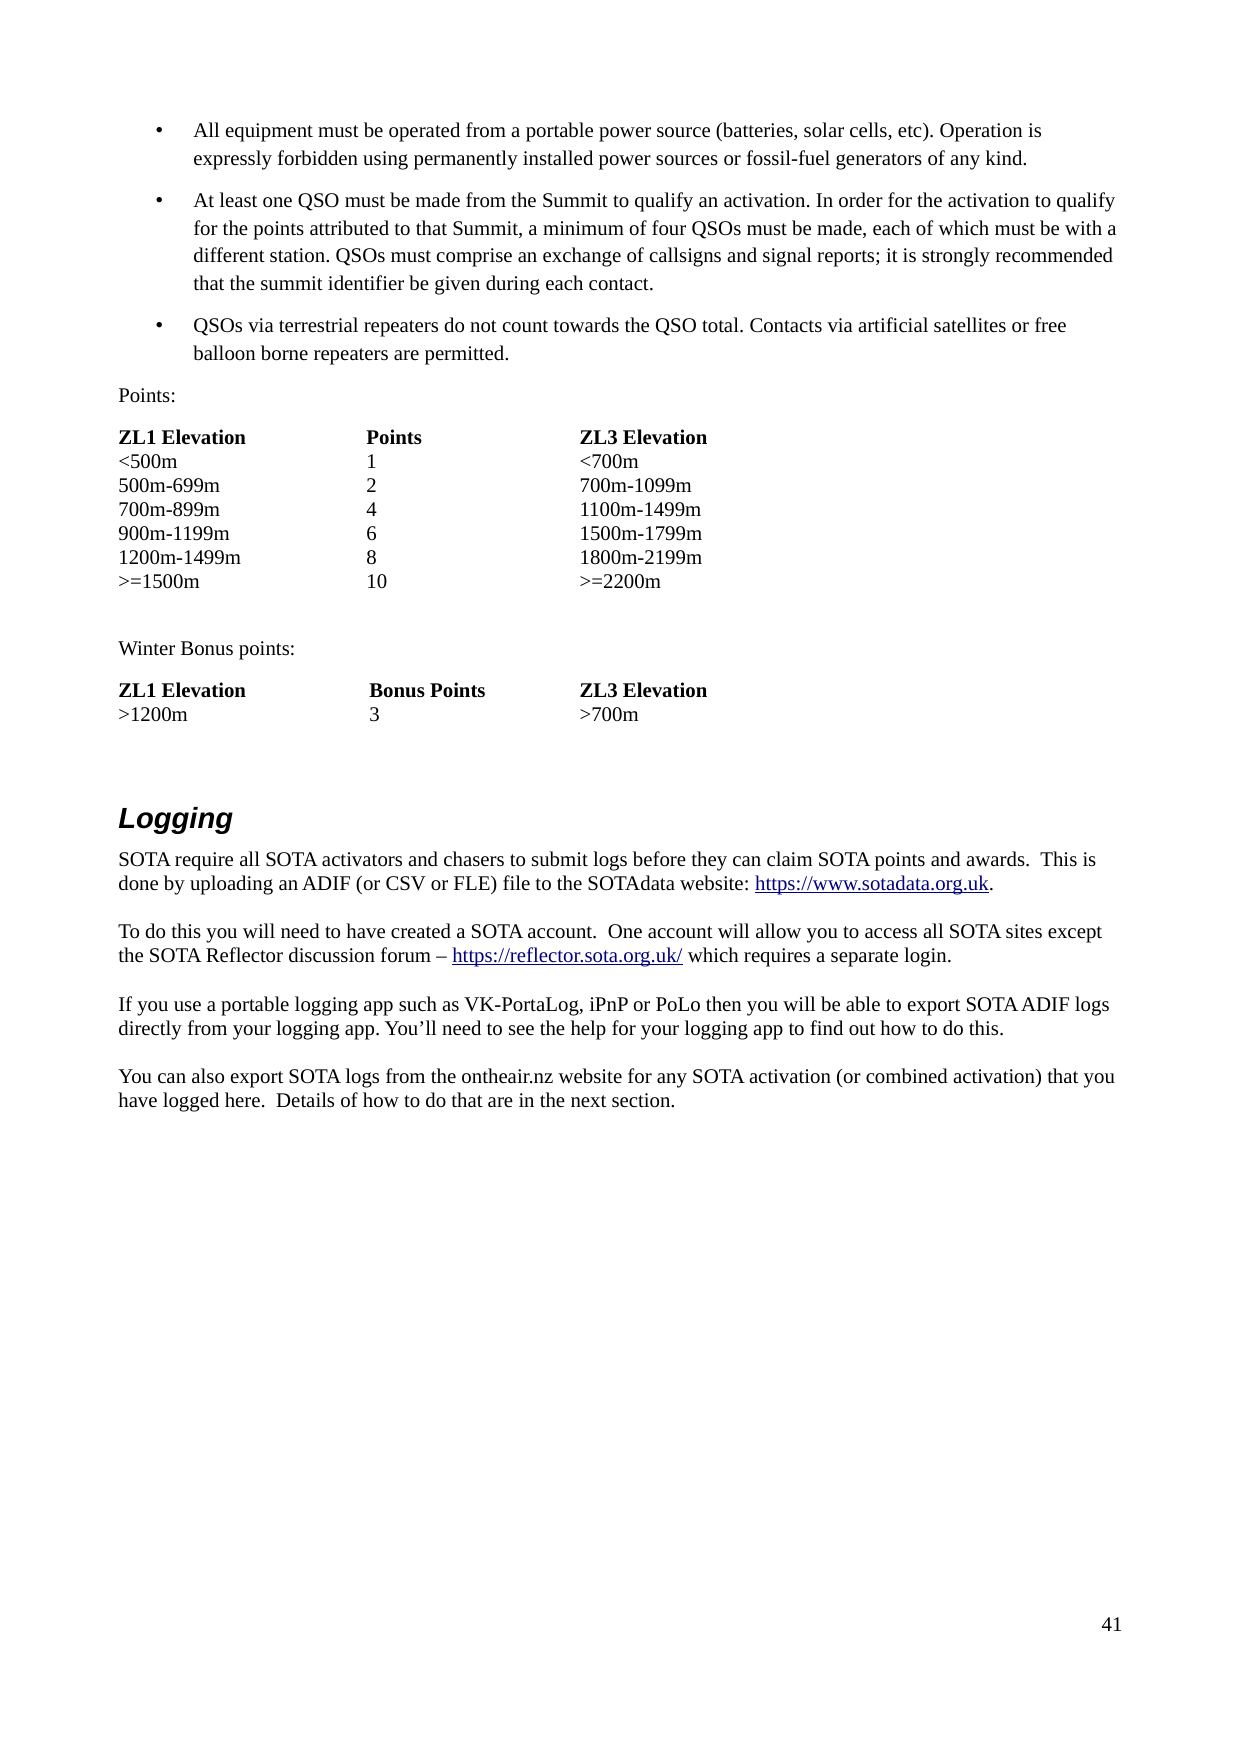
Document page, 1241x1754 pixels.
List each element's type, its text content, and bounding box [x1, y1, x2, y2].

table_cell <700m [579, 449, 809, 473]
table_cell 8 [366, 545, 579, 569]
table_header ZL1 Elevation [118, 678, 369, 702]
text Points: [118, 383, 1122, 407]
table_cell 1200m-1499m [118, 545, 366, 569]
list All equipment must be operated from a portable power source (batteries, solar cells, etc). Operation is expressly forbidden using permanently installed power sources or fossil-fuel generators of any kind. [156, 118, 1122, 170]
table_header Points [366, 425, 579, 449]
table_header ZL3 Elevation [579, 425, 809, 449]
table_cell 4 [366, 497, 579, 521]
table_header Bonus Points [369, 678, 579, 702]
table_cell 700m-1099m [579, 473, 809, 497]
table_cell >=1500m [118, 569, 366, 593]
table_cell 1500m-1799m [579, 521, 809, 545]
table_cell >700m [579, 702, 809, 726]
subtitle Logging [118, 801, 1122, 834]
list At least one QSO must be made from the Summit to qualify an activation. In order for the activation to qualify for the points attributed to that Summit, a minimum of four QSOs must be made, each of which must be with a different station. QSOs must comprise an exchange of callsigns and signal reports; it is strongly recommended that the summit identifier be given during each contact. [156, 188, 1122, 295]
text Winter Bonus points: [118, 636, 1122, 659]
table_cell 10 [366, 569, 579, 593]
table_cell 1800m-2199m [579, 545, 809, 569]
table_header ZL1 Elevation [118, 425, 366, 449]
table_cell >1200m [118, 702, 369, 726]
table_cell 2 [366, 473, 579, 497]
table_cell >=2200m [579, 569, 809, 593]
table_cell 1100m-1499m [579, 497, 809, 521]
table_cell 700m-899m [118, 497, 366, 521]
text To do this you will need to have created a SOTA account. One account will allow you to access all SOTA sites except the SOTA Reflector discussion forum – https://reflector.sota.org.uk/ which requires a separate login. [118, 919, 1122, 967]
table_cell <500m [118, 449, 366, 473]
table_cell 1 [366, 449, 579, 473]
text SOTA require all SOTA activators and chasers to submit logs before they can claim SOTA points and awards. This is done by uploading an ADIF (or CSV or FLE) file to the SOTAdata website: https://www.sotadata.org.uk. [118, 847, 1122, 895]
table_cell 6 [366, 521, 579, 545]
table_cell 500m-699m [118, 473, 366, 497]
list QSOs via terrestrial repeaters do not count towards the QSO total. Contacts via artificial satellites or free balloon borne repeaters are permitted. [156, 313, 1122, 364]
table_cell 3 [369, 702, 579, 726]
text If you use a portable logging app such as VK-PortaLog, iPnP or PoLo then you will be able to export SOTA ADIF logs directly from your logging app. You’ll need to see the help for your logging app to find out how to do this. [118, 991, 1122, 1039]
table_cell 900m-1199m [118, 521, 366, 545]
text You can also export SOTA logs from the ontheair.nz website for any SOTA activation (or combined activation) that you have logged here. Details of how to do that are in the next section. [118, 1064, 1122, 1112]
table_header ZL3 Elevation [579, 678, 809, 702]
